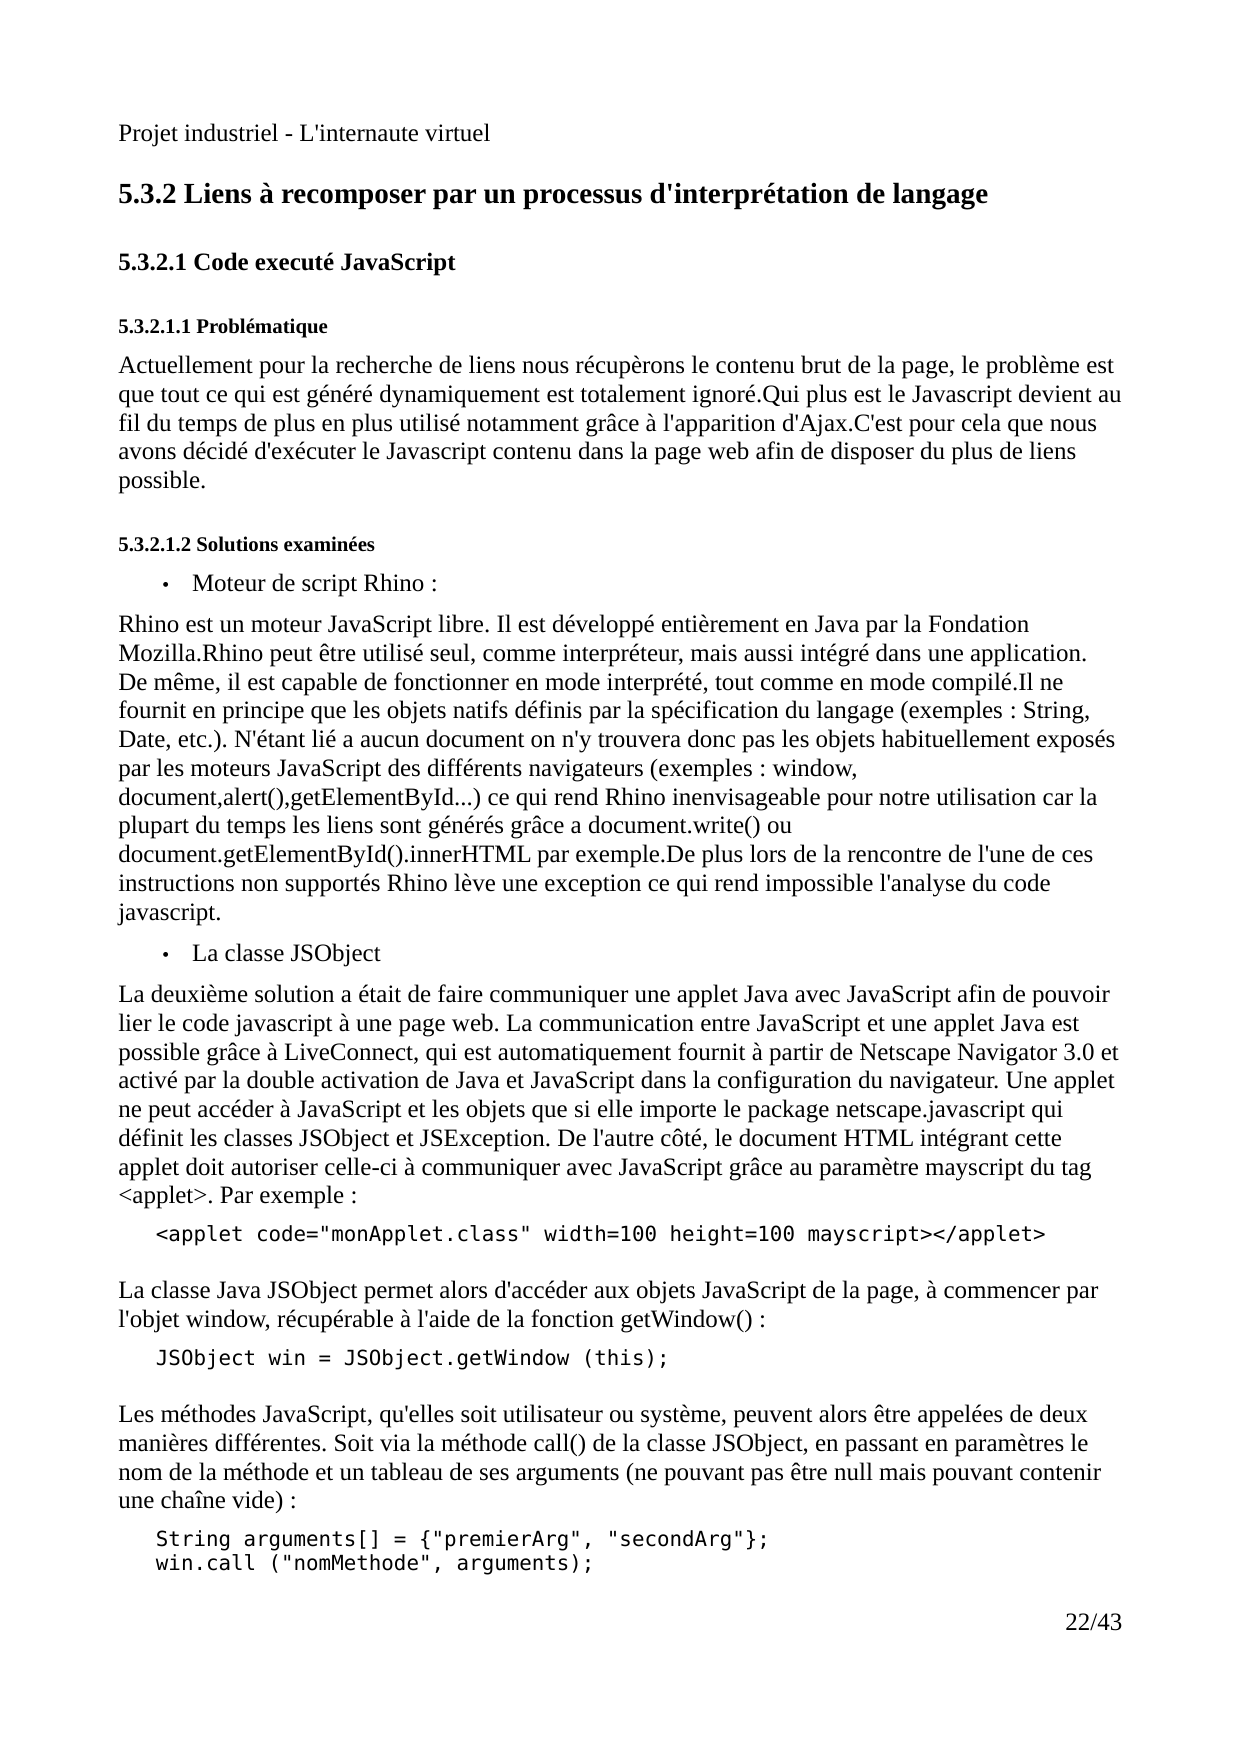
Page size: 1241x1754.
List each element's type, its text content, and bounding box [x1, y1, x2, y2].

list Moteur de script Rhino : [162, 568, 1122, 597]
text String arguments[] = {"premierArg", "secondArg"}; [118, 1527, 1122, 1551]
subtitle 5.3.2.1 Code executé JavaScript [118, 247, 1122, 276]
text La deuxième solution a était de faire communiquer une applet Java avec JavaScript afin de pouvoir lier le code javascript à une page web. La communication entre JavaScript et une applet Java est possible grâce à LiveConnect, qui est automatiquement fournit à partir de Netscape Navigator 3.0 et activé par la double activation de Java et JavaScript dans la configuration du navigateur. Une applet ne peut accéder à JavaScript et les objets que si elle importe le package netscape.javascript qui définit les classes JSObject et JSException. De l'autre côté, le document HTML intégrant cette applet doit autoriser celle-ci à communiquer avec JavaScript grâce au paramètre mayscript du tag <applet>. Par exemple : [118, 979, 1122, 1209]
subtitle 5.3.2 Liens à recomposer par un processus d'interprétation de langage [118, 176, 1122, 210]
text <applet code="monApplet.class" width=100 height=100 mayscript></applet> [118, 1222, 1122, 1246]
subtitle 5.3.2.1.2 Solutions examinées [118, 531, 1122, 556]
text JSObject win = JSObject.getWindow (this); [118, 1346, 1122, 1370]
text win.call ("nomMethode", arguments); [118, 1551, 1122, 1575]
text Actuellement pour la recherche de liens nous récupèrons le contenu brut de la page, le problème est que tout ce qui est généré dynamiquement est totalement ignoré.Qui plus est le Javascript devient au fil du temps de plus en plus utilisé notamment grâce à l'apparition d'Ajax.C'est pour cela que nous avons décidé d'exécuter le Javascript contenu dans la page web afin de disposer du plus de liens possible. [118, 350, 1122, 494]
text Rhino est un moteur JavaScript libre. Il est développé entièrement en Java par la Fondation Mozilla.Rhino peut être utilisé seul, comme interpréteur, mais aussi intégré dans une application. De même, il est capable de fonctionner en mode interprété, tout comme en mode compilé.Il ne fournit en principe que les objets natifs définis par la spécification du langage (exemples : String, Date, etc.). N'étant lié a aucun document on n'y trouvera donc pas les objets habituellement exposés par les moteurs JavaScript des différents navigateurs (exemples : window, document,alert(),getElementById...) ce qui rend Rhino inenvisageable pour notre utilisation car la plupart du temps les liens sont générés grâce a document.write() ou document.getElementById().innerHTML par exemple.De plus lors de la rencontre de l'une de ces instructions non supportés Rhino lève une exception ce qui rend impossible l'analyse du code javascript. [118, 609, 1122, 926]
text Les méthodes JavaScript, qu'elles soit utilisateur ou système, peuvent alors être appelées de deux manières différentes. Soit via la méthode call() de la classe JSObject, en passant en paramètres le nom de la méthode et un tableau de ses arguments (ne pouvant pas être null mais pouvant contenir une chaîne vide) : [118, 1399, 1122, 1514]
subtitle 5.3.2.1.1 Problématique [118, 314, 1122, 338]
text La classe Java JSObject permet alors d'accéder aux objets JavaScript de la page, à commencer par l'objet window, récupérable à l'aide de la fonction getWindow() : [118, 1276, 1122, 1333]
list La classe JSObject [162, 938, 1122, 967]
